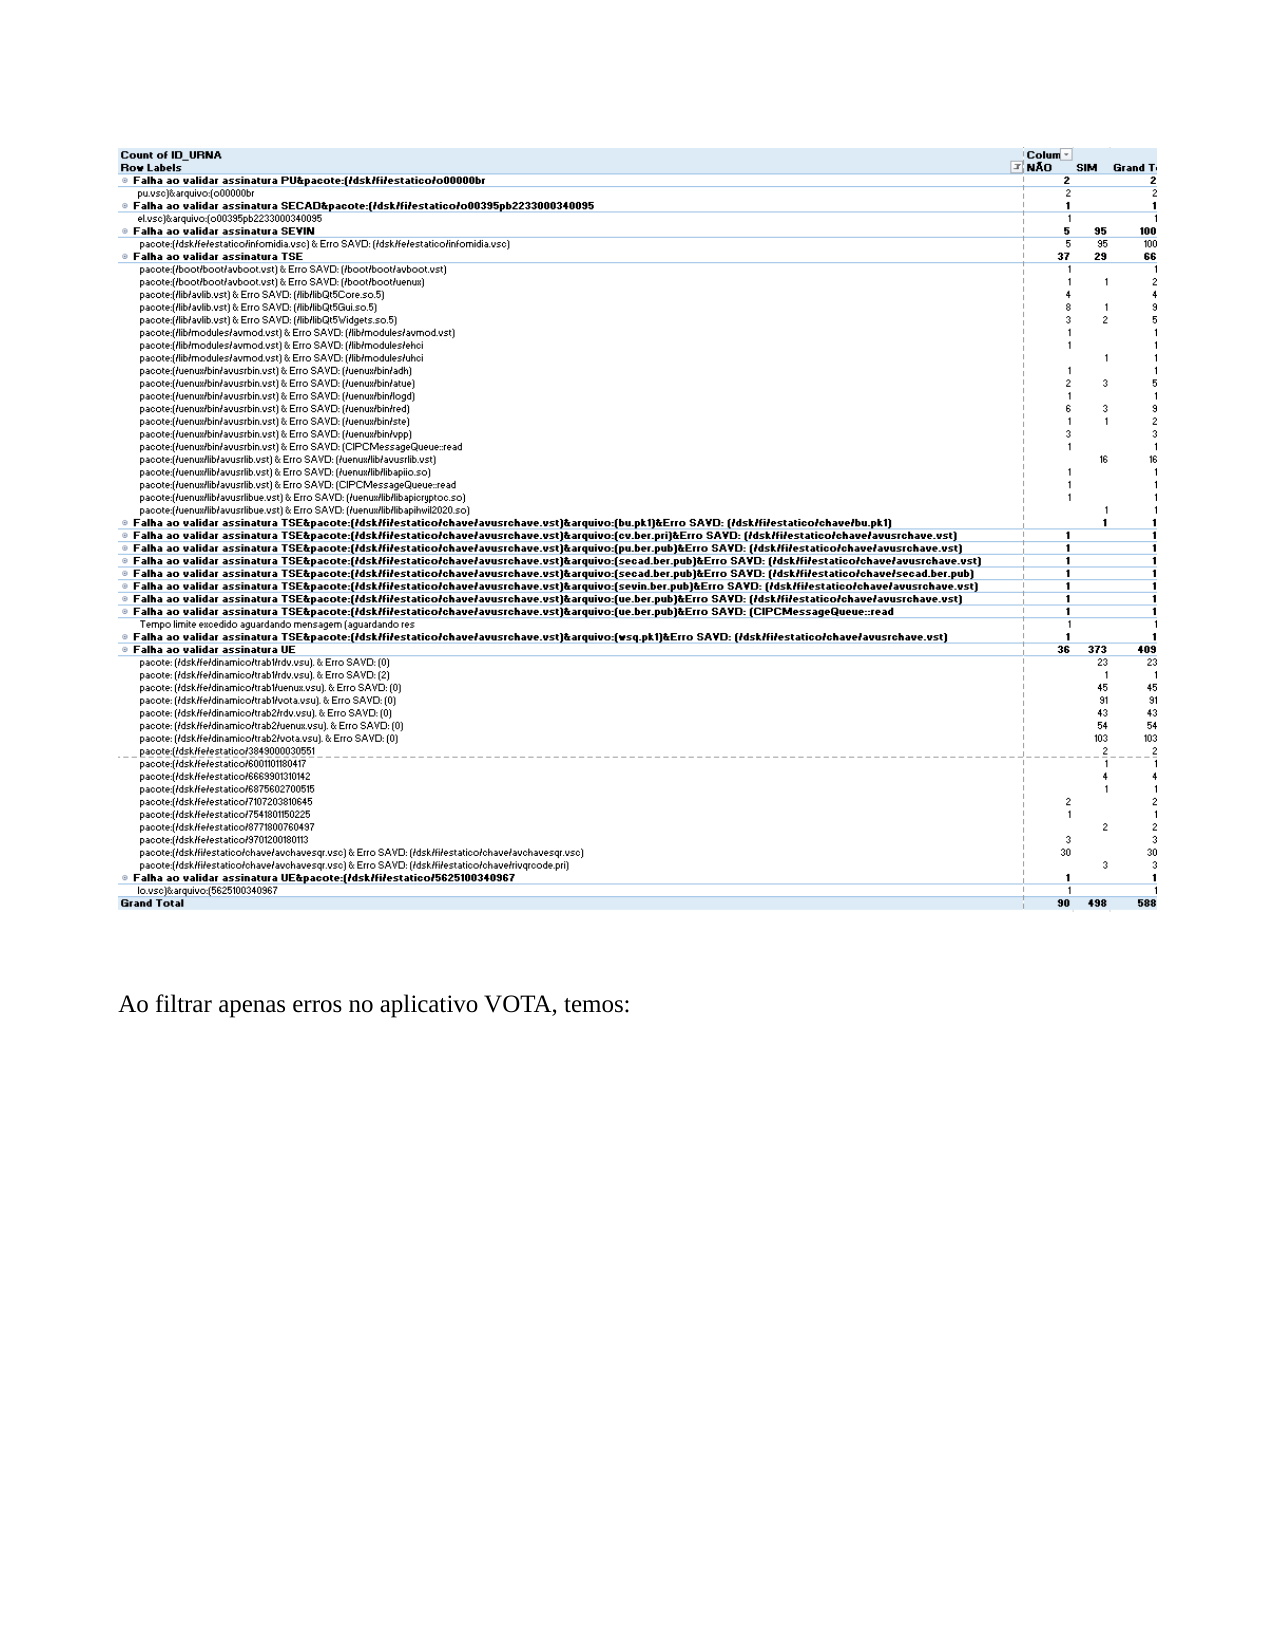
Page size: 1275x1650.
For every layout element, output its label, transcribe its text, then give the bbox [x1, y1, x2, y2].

text Ao filtrar apenas erros no aplicativo VOTA, temos: [118, 989, 1157, 1017]
picture [118, 147, 1157, 912]
